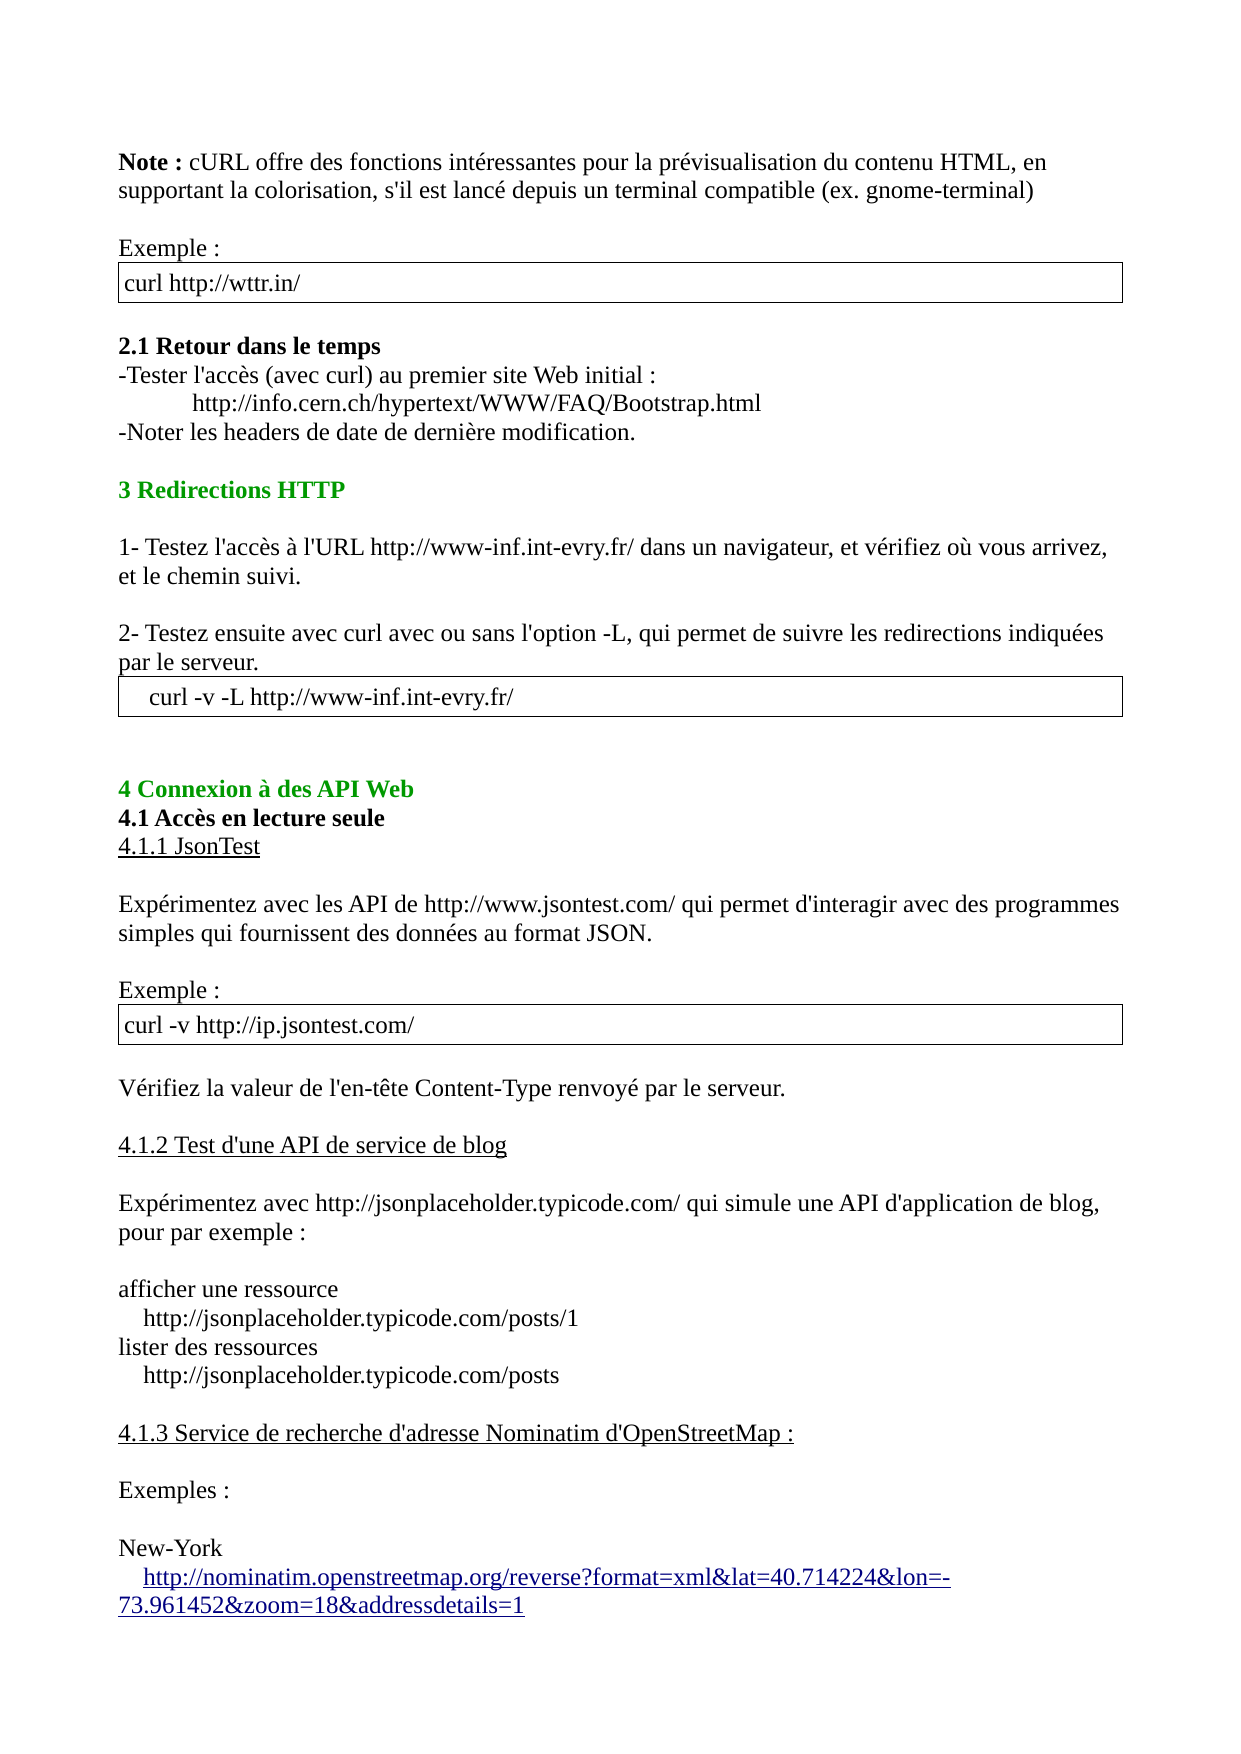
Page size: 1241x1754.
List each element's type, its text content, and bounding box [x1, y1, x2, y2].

text lister des ressources [118, 1332, 1122, 1361]
text 4.1 Accès en lecture seule [118, 803, 1122, 831]
text -Tester l'accès (avec curl) au premier site Web initial : http://info.cern.ch/hypertext/WWW/FAQ/Bootstrap.html [118, 360, 1122, 417]
text http://nominatim.openstreetmap.org/reverse?format=xml&lat=40.714224&lon=-73.961452&zoom=18&addressdetails=1 [118, 1562, 1122, 1619]
text http://jsonplaceholder.typicode.com/posts/1 [118, 1303, 1122, 1332]
text 4 Connexion à des API Web [118, 774, 1122, 803]
text 4.1.1 JsonTest [118, 831, 1122, 860]
text http://jsonplaceholder.typicode.com/posts [118, 1361, 1122, 1389]
text Expérimentez avec http://jsonplaceholder.typicode.com/ qui simule une API d'application de blog, pour par exemple : [118, 1188, 1122, 1246]
table_header curl -v http://ip.jsontest.com/ [119, 1005, 1122, 1044]
table_header curl http://wttr.in/ [119, 263, 1122, 302]
text Vérifiez la valeur de l'en-tête Content-Type renvoyé par le serveur. [118, 1073, 1122, 1102]
text Exemple : [118, 975, 1122, 1004]
text afficher une ressource [118, 1274, 1122, 1303]
text 3 Redirections HTTP [118, 475, 1122, 503]
text 1- Testez l'accès à l'URL http://www-inf.int-evry.fr/ dans un navigateur, et vérifiez où vous arrivez, et le chemin suivi. [118, 532, 1122, 590]
text 2- Testez ensuite avec curl avec ou sans l'option -L, qui permet de suivre les redirections indiquées par le serveur. [118, 618, 1122, 676]
text -Noter les headers de date de dernière modification. [118, 417, 1122, 446]
text 2.1 Retour dans le temps [118, 331, 1122, 360]
text Note : cURL offre des fonctions intéressantes pour la prévisualisation du contenu HTML, en supportant la colorisation, s'il est lancé depuis un terminal compatible (ex. gnome-terminal) [118, 147, 1122, 204]
text Exemple : [118, 233, 1122, 262]
text 4.1.2 Test d'une API de service de blog [118, 1131, 1122, 1159]
text Expérimentez avec les API de http://www.jsontest.com/ qui permet d'interagir avec des programmes simples qui fournissent des données au format JSON. [118, 889, 1122, 946]
text 4.1.3 Service de recherche d'adresse Nominatim d'OpenStreetMap : [118, 1418, 1122, 1447]
text Exemples : [118, 1476, 1122, 1504]
table_header curl -v -L http://www-inf.int-evry.fr/ [119, 677, 1122, 716]
text New-York [118, 1533, 1122, 1562]
